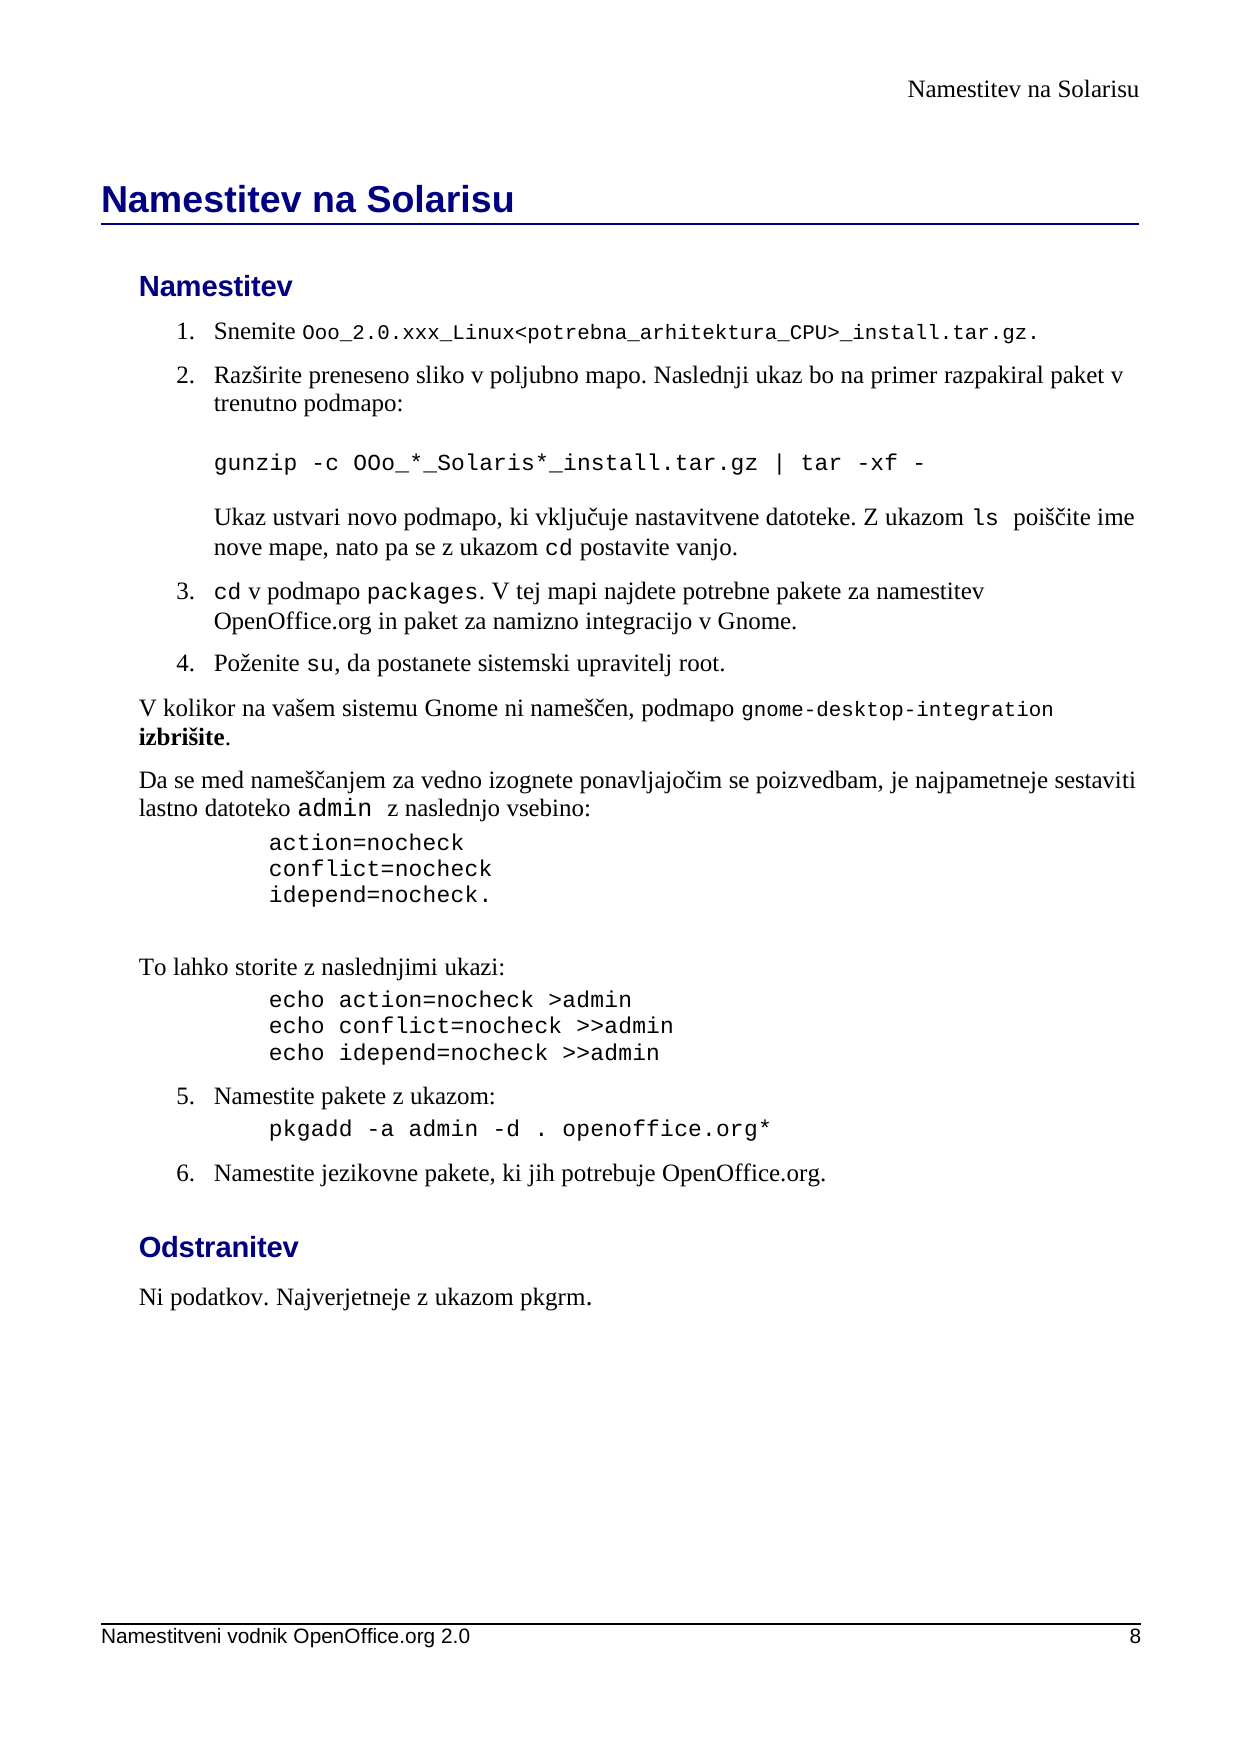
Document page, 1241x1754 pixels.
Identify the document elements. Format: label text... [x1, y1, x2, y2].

list Poženite su, da postanete sistemski upravitelj root. [176, 649, 1139, 679]
subtitle Odstranitev [138, 1231, 1139, 1264]
list Snemite Ooo_2.0.xxx_Linux<potrebna_arhitektura_CPU>_install.tar.gz. [176, 317, 1139, 346]
list cd v podmapo packages. V tej mapi najdete potrebne pakete za namestitev OpenOffice.org in paket za namizno integracijo v Gnome. [176, 577, 1139, 634]
list Razširite preneseno sliko v poljubno mapo. Naslednji ukaz bo na primer razpakiral paket v trenutno podmapo: gunzip -c OOo_*_Solaris*_install.tar.gz | tar -xf - Ukaz ustvari novo podmapo, ki vključuje nastavitvene datoteke. Z ukazom ls poiščite ime nove mape, nato pa se z ukazom cd postavite vanjo. [176, 361, 1139, 562]
subtitle Namestitev na Solarisu [101, 179, 1139, 223]
list Namestite pakete z ukazom: pkgadd -a admin -d . openoffice.org* [176, 1082, 1139, 1144]
text Ni podatkov. Najverjetneje z ukazom pkgrm. [138, 1279, 1139, 1313]
list Namestite jezikovne pakete, ki jih potrebuje OpenOffice.org. [176, 1158, 1139, 1187]
text To lahko storite z naslednjimi ukazi: echo action=nocheck >admin echo conflict=nocheck >>admin echo idepend=nocheck >>admin [138, 924, 1139, 1067]
text V kolikor na vašem sistemu Gnome ni nameščen, podmapo gnome-desktop-integration izbrišite. [138, 694, 1139, 751]
subtitle Namestitev [138, 270, 1139, 302]
text Da se med nameščanjem za vedno izognete ponavljajočim se poizvedbam, je najpametneje sestaviti lastno datoteko admin z naslednjo vsebino: action=nocheck conflict=nocheck idepend=nocheck. [138, 766, 1139, 909]
